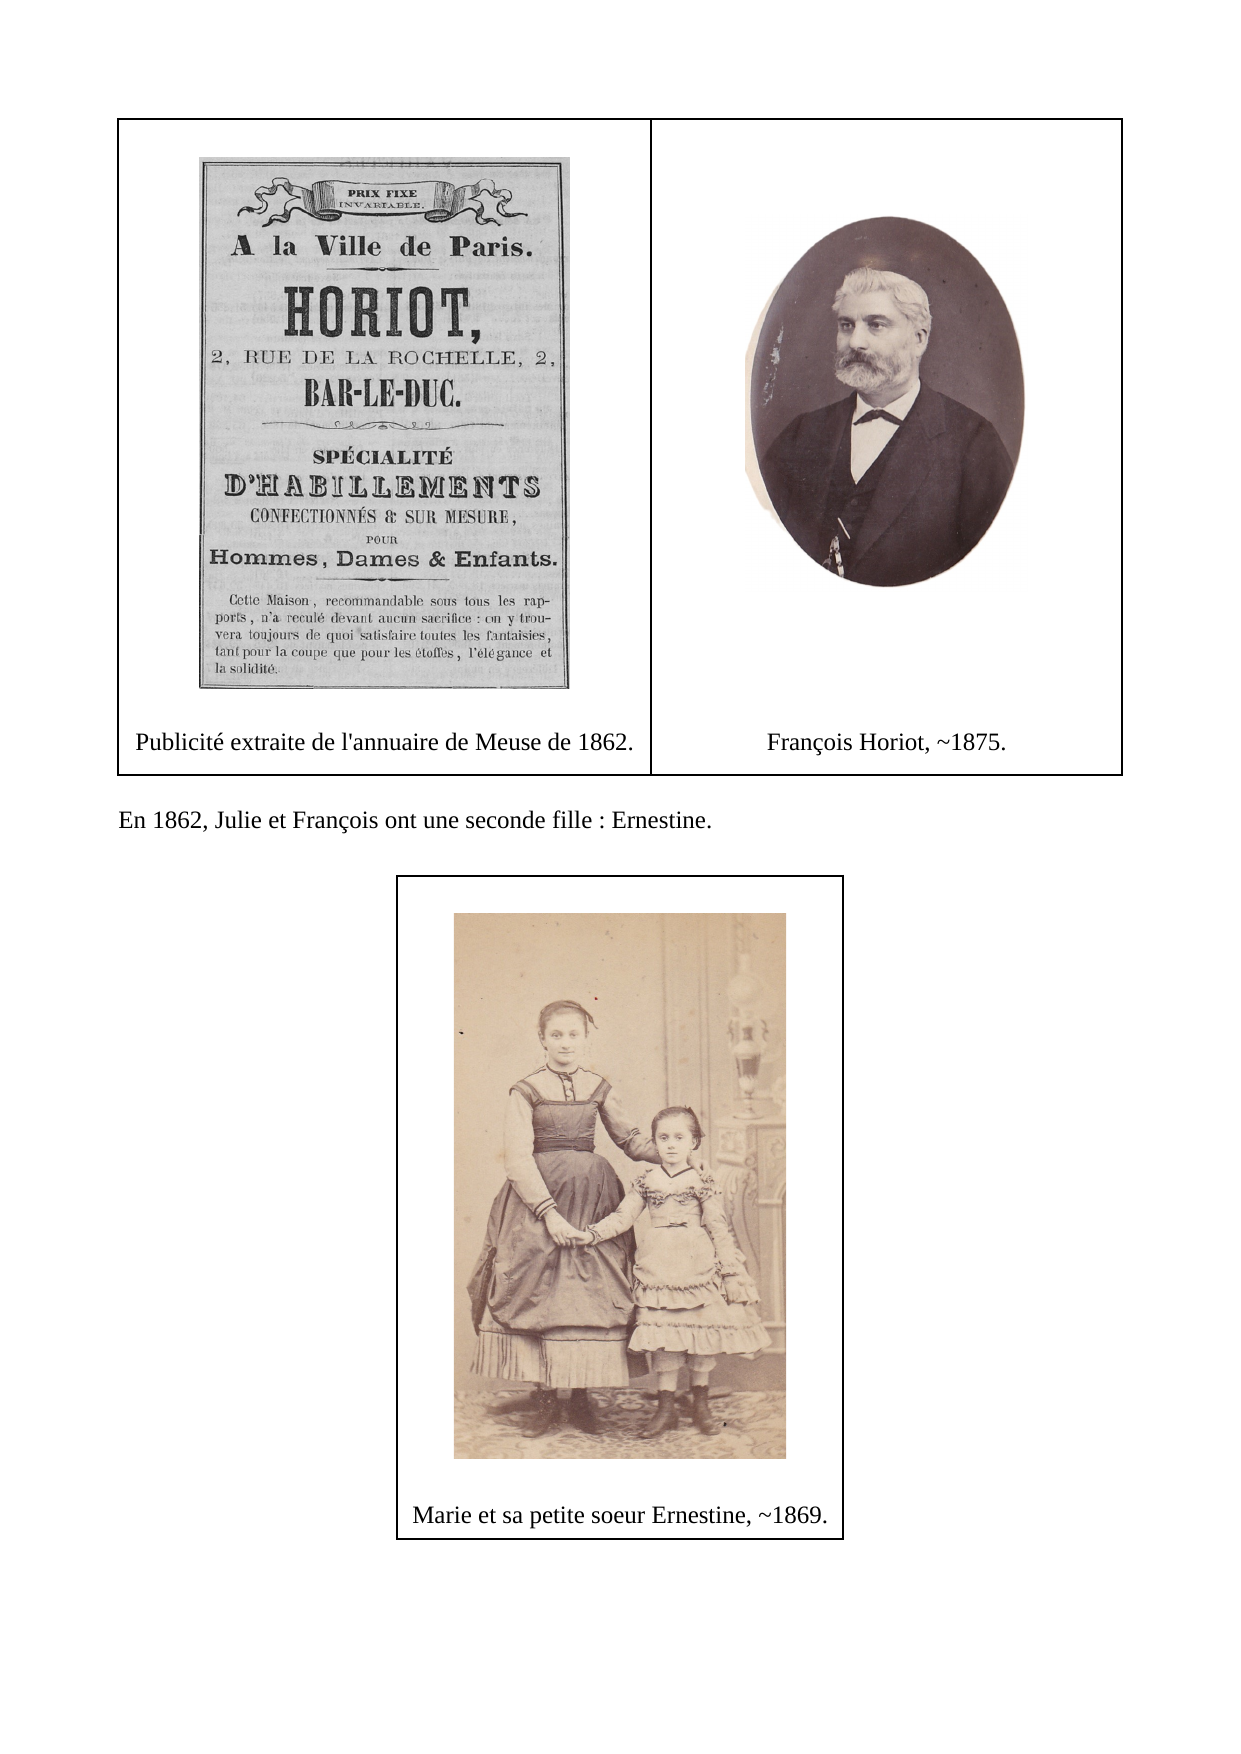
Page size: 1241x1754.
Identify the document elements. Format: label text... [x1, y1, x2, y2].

table_header [119, 120, 650, 722]
picture [745, 214, 1028, 592]
table_cell Publicité extraite de l'annuaire de Meuse de 1862. [119, 722, 650, 774]
table_cell François Horiot, ~1875. [652, 722, 1121, 774]
table_header [652, 120, 1121, 722]
picture [199, 157, 570, 689]
text Marie et sa petite soeur Ernestine, ~1869. [407, 1500, 833, 1529]
text En 1862, Julie et François ont une seconde fille : Ernestine. [118, 805, 1122, 834]
picture [453, 913, 787, 1459]
